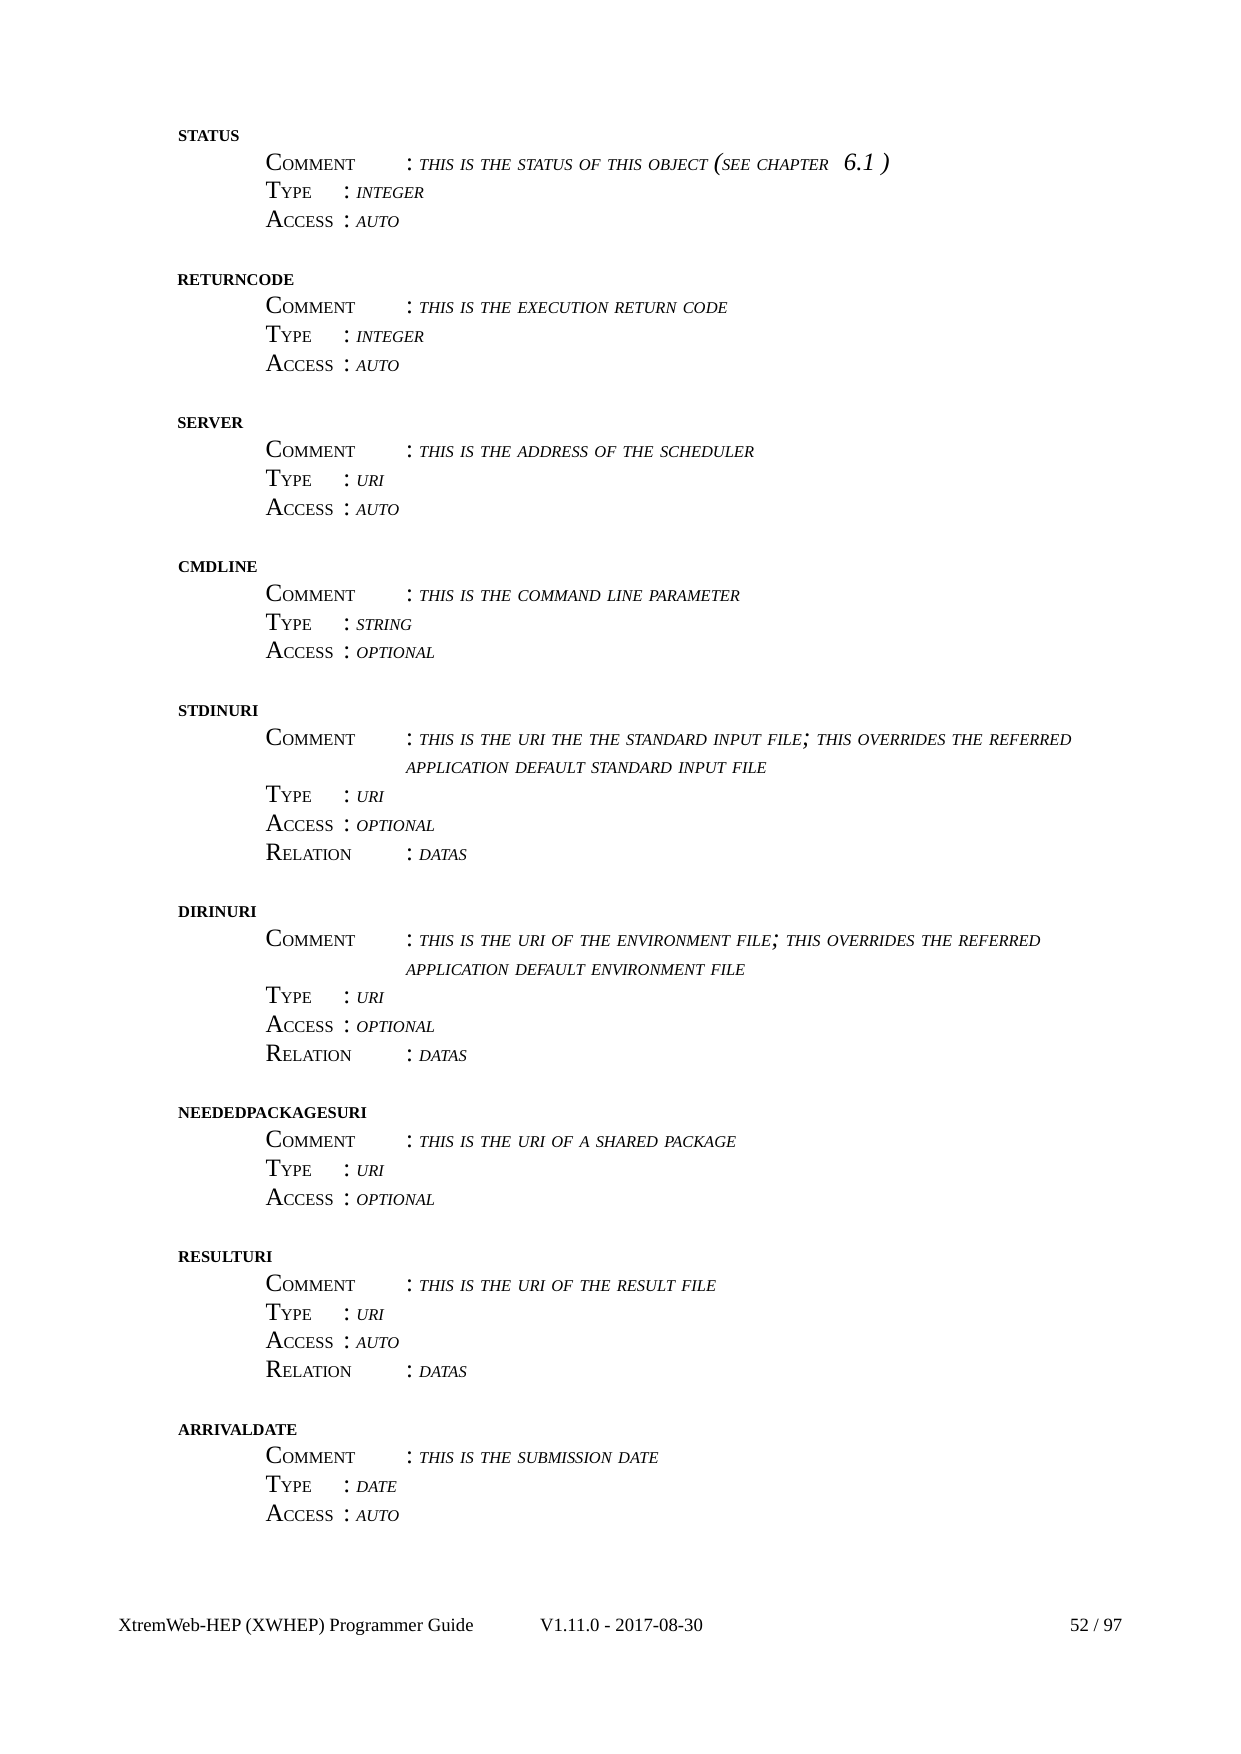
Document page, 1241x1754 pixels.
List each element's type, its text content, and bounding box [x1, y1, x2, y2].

text Type : integer [265, 176, 1122, 204]
text neededpackagesuri [178, 1096, 1122, 1124]
text Access : auto [265, 1498, 1122, 1527]
text dirinuri [178, 894, 1122, 923]
text Access : optional [265, 808, 1122, 837]
text Type : uri [265, 981, 1122, 1009]
text Type : uri [265, 1153, 1122, 1182]
text Access : optional [265, 1182, 1122, 1211]
text server [118, 406, 1122, 434]
text cmdline [178, 549, 1122, 578]
text Relation : datas [265, 1038, 1122, 1067]
text Comment : this is the status of this object (see chapter 6.1) [265, 147, 1122, 176]
text Access : auto [265, 492, 1122, 521]
text Comment : this is the address of the scheduler [265, 434, 1122, 463]
text Type : integer [265, 319, 1122, 348]
text Type : date [265, 1469, 1122, 1498]
text arrivaldate [178, 1412, 1122, 1441]
text Access : auto [265, 204, 1122, 233]
text Access : auto [265, 348, 1122, 377]
text Access : auto [265, 1326, 1122, 1354]
text Relation : datas [265, 837, 1122, 866]
text Type : uri [265, 1297, 1122, 1326]
text Access : optional [265, 636, 1122, 664]
text Comment : this is the uri of the environment file; this overrides the referred application default environment file [265, 923, 1122, 981]
text status [178, 118, 1122, 147]
text Access : optional [265, 1009, 1122, 1038]
text stdinuri [178, 693, 1122, 722]
text returncode [118, 262, 1122, 291]
text Relation : datas [265, 1354, 1122, 1383]
text Type : uri [265, 779, 1122, 808]
text Comment : this is the execution return code [265, 291, 1122, 319]
text Type : string [265, 607, 1122, 636]
text Type : uri [265, 463, 1122, 492]
text Comment : this is the submission date [265, 1441, 1122, 1469]
text Comment : this is the uri of the result file [265, 1268, 1122, 1297]
text Comment : this is the command line parameter [265, 578, 1122, 607]
text Comment : this is the uri of a shared package [265, 1124, 1122, 1153]
text Comment : this is the uri the the standard input file; this overrides the referred application default standard input file [265, 722, 1122, 779]
text resulturi [178, 1239, 1122, 1268]
